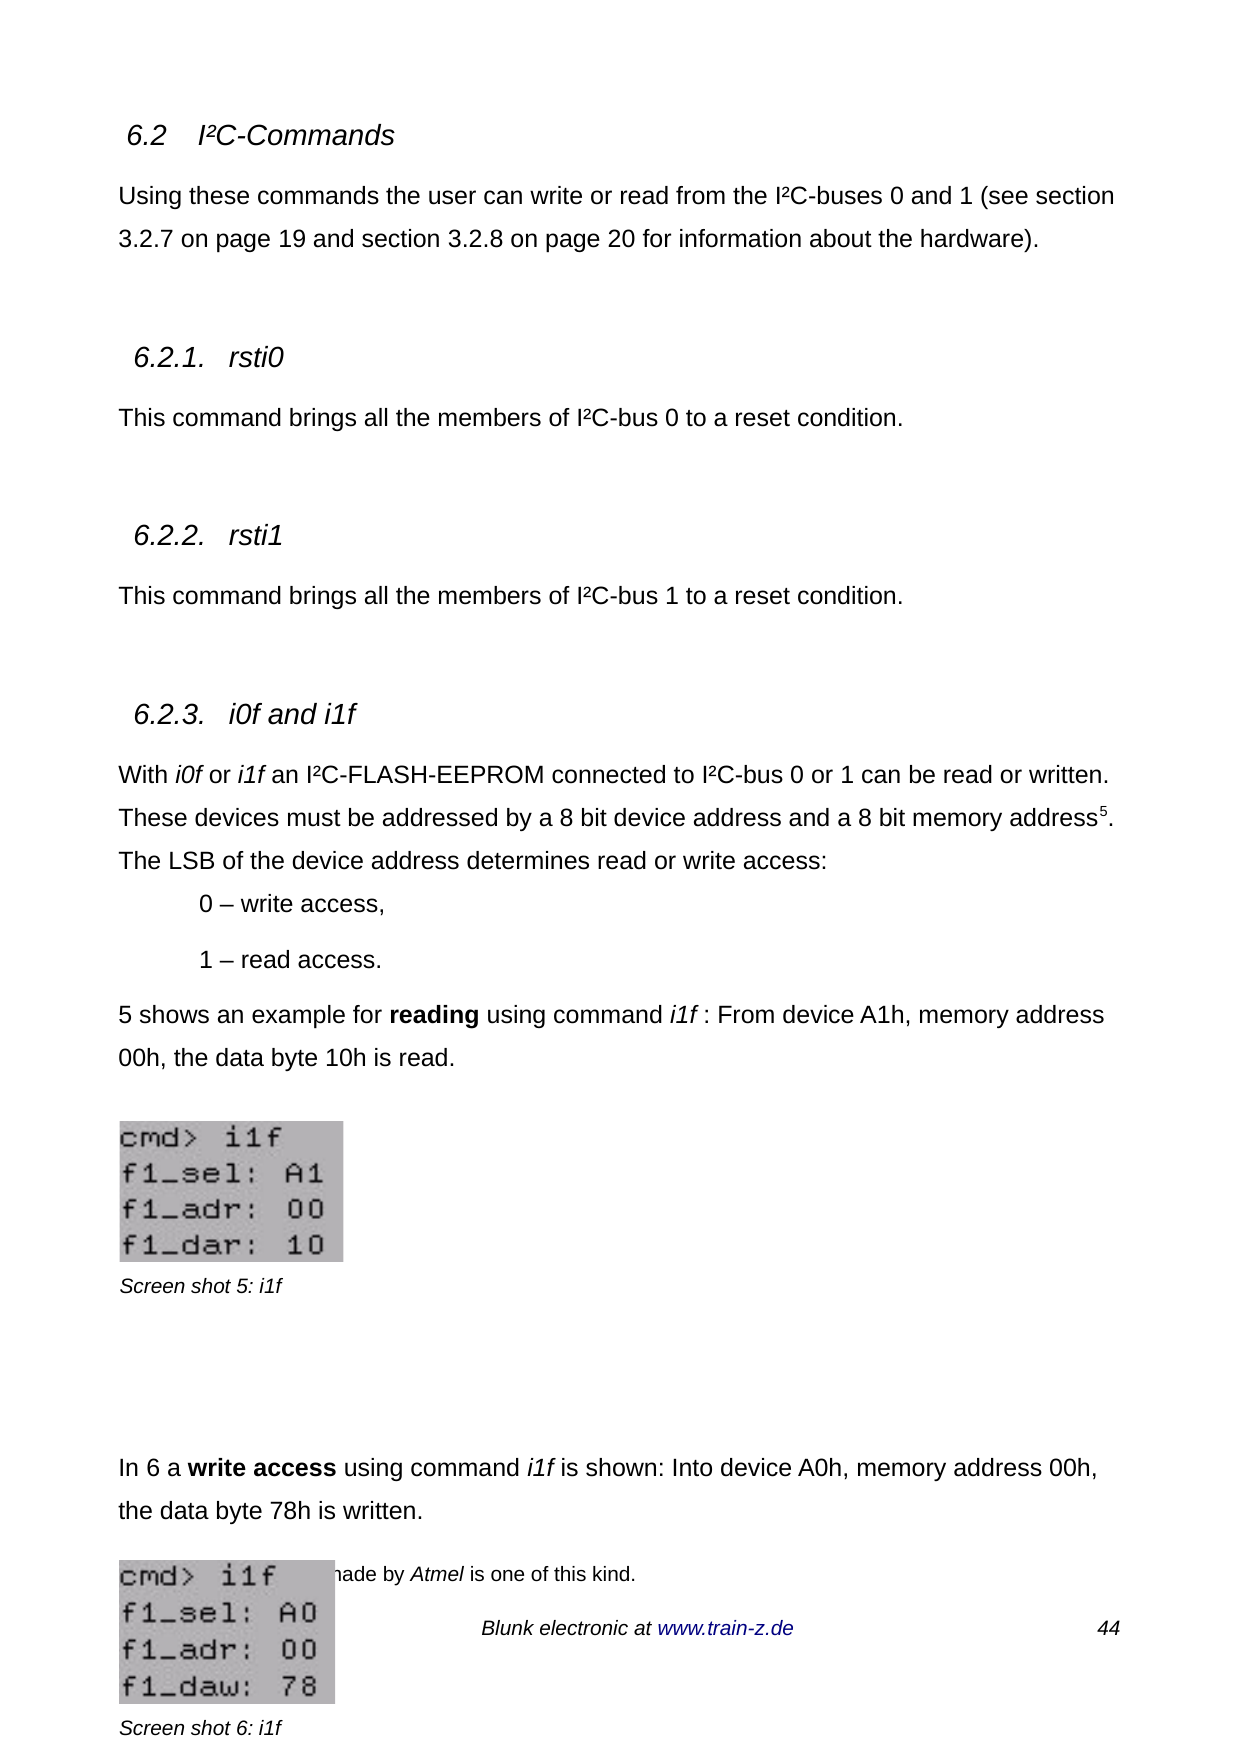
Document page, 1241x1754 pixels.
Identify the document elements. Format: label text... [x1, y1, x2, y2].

text Screen shot 6: i1f [119, 1704, 335, 1740]
subtitle i0f and i1f [133, 697, 1122, 730]
text This command brings all the members of I²C-bus 0 to a reset condition. [118, 402, 1122, 431]
text Using these commands the user can write or read from the I²C-buses 0 and 1 (see section 3.2.7 on page 21 and section 3.2.8 on page 21 for information about the hardware). [118, 181, 1122, 253]
picture [119, 1121, 344, 1262]
text 5 shows an example for reading using command i1f : From device A1h, memory address 00h, the data byte 10h is read. [118, 1000, 1122, 1072]
text In 6 a write access using command i1f is shown: Into device A0h, memory address 00h, the data byte 78h is written. [118, 1453, 1122, 1525]
text 1 – read access. [118, 944, 1122, 973]
text This command brings all the members of I²C-bus 1 to a reset condition. [118, 581, 1122, 610]
subtitle rsti0 [133, 340, 1122, 373]
text Screen shot 5: i1f [119, 1262, 343, 1298]
subtitle I²C-Commands [118, 118, 1122, 152]
subtitle rsti1 [133, 518, 1122, 552]
text With i0f or i1f an I²C-FLASH-EEPROM connected to I²C-bus 0 or 1 can be read or written. These devices must be addressed by a 8 bit device address and a 8 bit memory address. The LSB of the device address determines read or write access: 0 – write access, [118, 759, 1122, 918]
text The AT24C08 made by Atmel is one of this kind. [336, 1562, 1122, 1586]
text [119, 1547, 335, 1560]
picture [119, 1560, 336, 1704]
